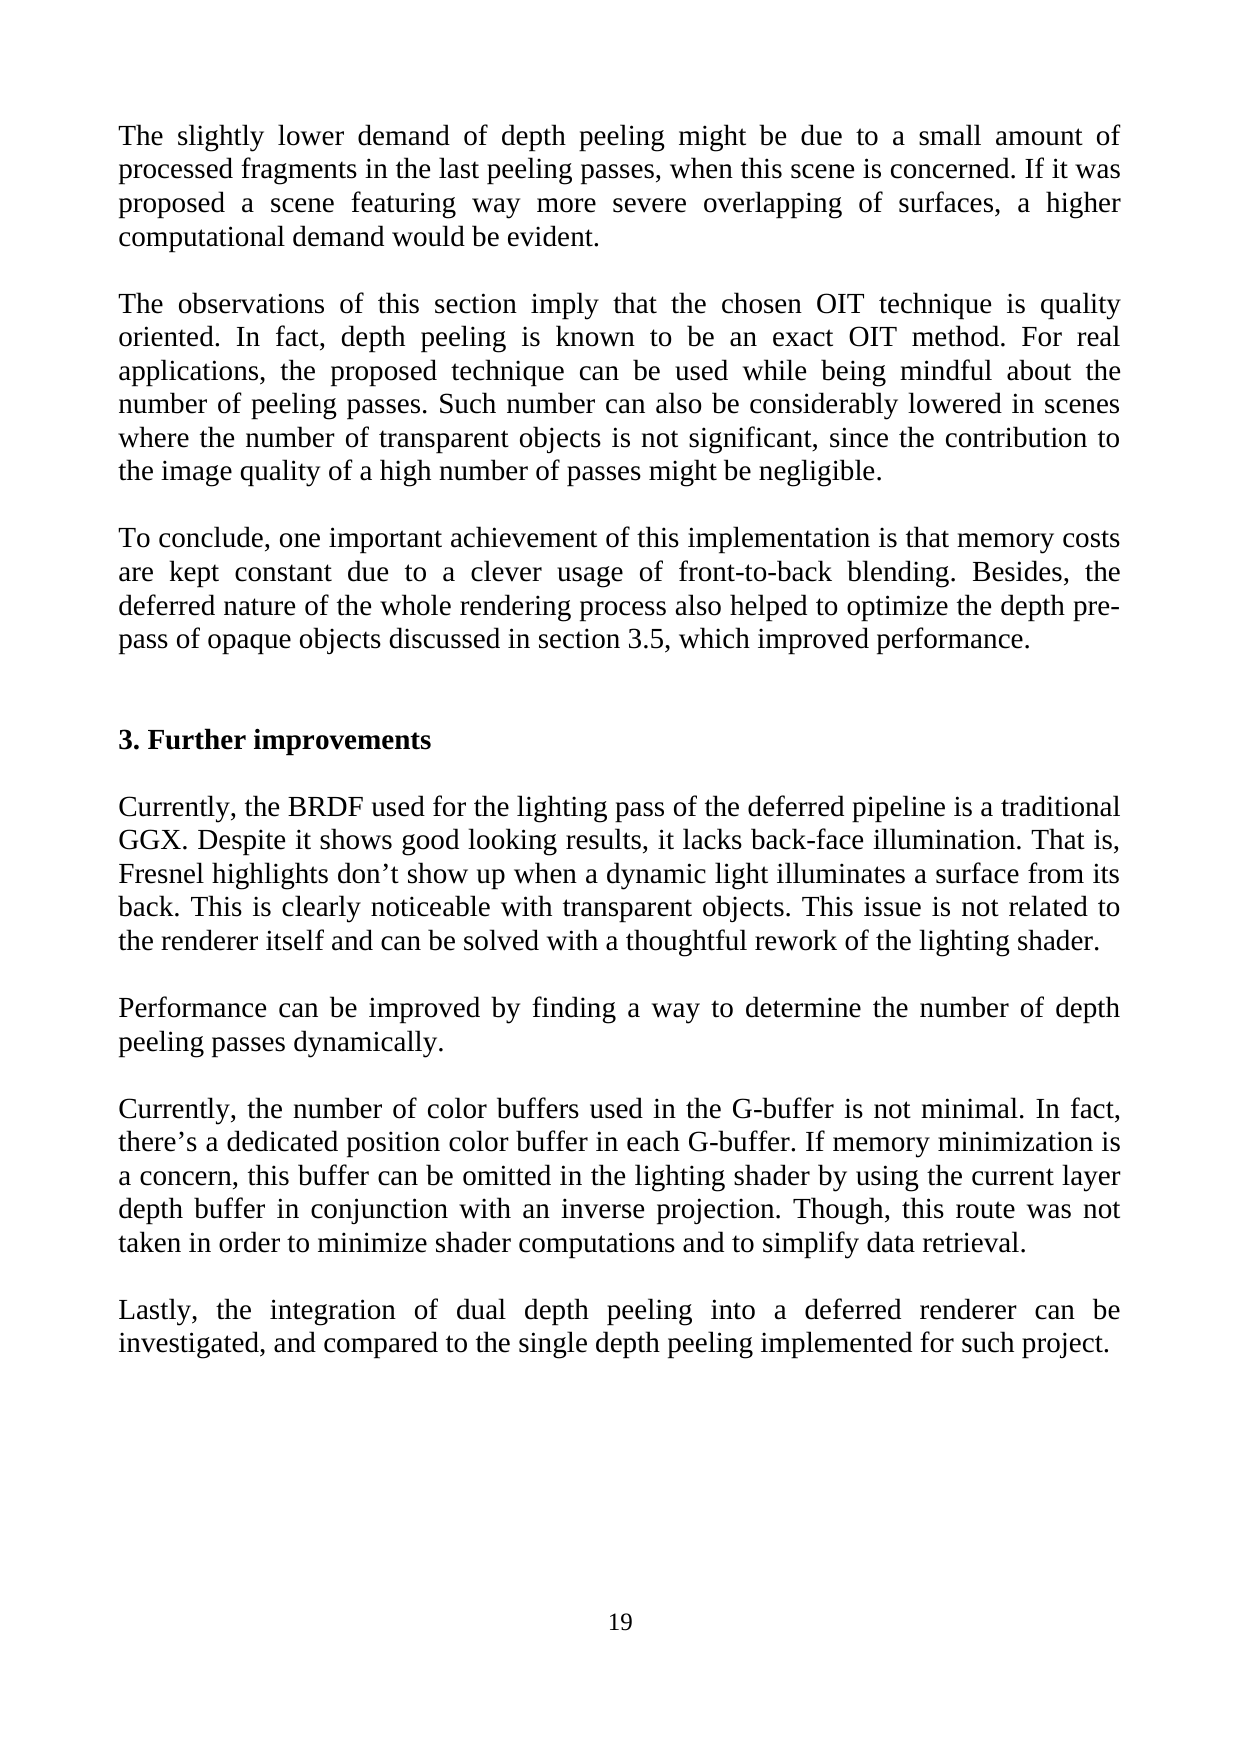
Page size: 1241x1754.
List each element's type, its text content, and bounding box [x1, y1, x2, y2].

text The slightly lower demand of depth peeling might be due to a small amount of processed fragments in the last peeling passes, when this scene is concerned. If it was proposed a scene featuring way more severe overlapping of surfaces, a higher computational demand would be evident. [118, 118, 1122, 252]
text The observations of this section imply that the chosen OIT technique is quality oriented. In fact, depth peeling is known to be an exact OIT method. For real applications, the proposed technique can be used while being mindful about the number of peeling passes. Such number can also be considerably lowered in scenes where the number of transparent objects is not significant, since the contribution to the image quality of a high number of passes might be negligible. [118, 286, 1122, 487]
text Currently, the BRDF used for the lighting pass of the deferred pipeline is a traditional GGX. Despite it shows good looking results, it lacks back-face illumination. That is, Fresnel highlights don’t show up when a dynamic light illuminates a surface from its back. This is clearly noticeable with transparent objects. This issue is not related to the renderer itself and can be solved with a thoughtful rework of the lighting shader. [118, 789, 1122, 957]
text To conclude, one important achievement of this implementation is that memory costs are kept constant due to a clever usage of front-to-back blending. Besides, the deferred nature of the whole rendering process also helped to optimize the depth pre-pass of opaque objects discussed in section 3.5, which improved performance. [118, 521, 1122, 655]
text Lastly, the integration of dual depth peeling into a deferred renderer can be investigated, and compared to the single depth peeling implemented for such project. [118, 1292, 1122, 1359]
text Performance can be improved by finding a way to determine the number of depth peeling passes dynamically. [118, 990, 1122, 1057]
text Currently, the number of color buffers used in the G-buffer is not minimal. In fact, there’s a dedicated position color buffer in each G-buffer. If memory minimization is a concern, this buffer can be omitted in the lighting shader by using the current layer depth buffer in conjunction with an inverse projection. Though, this route was not taken in order to minimize shader computations and to simplify data retrieval. [118, 1091, 1122, 1258]
text 3. Further improvements [118, 722, 1122, 755]
